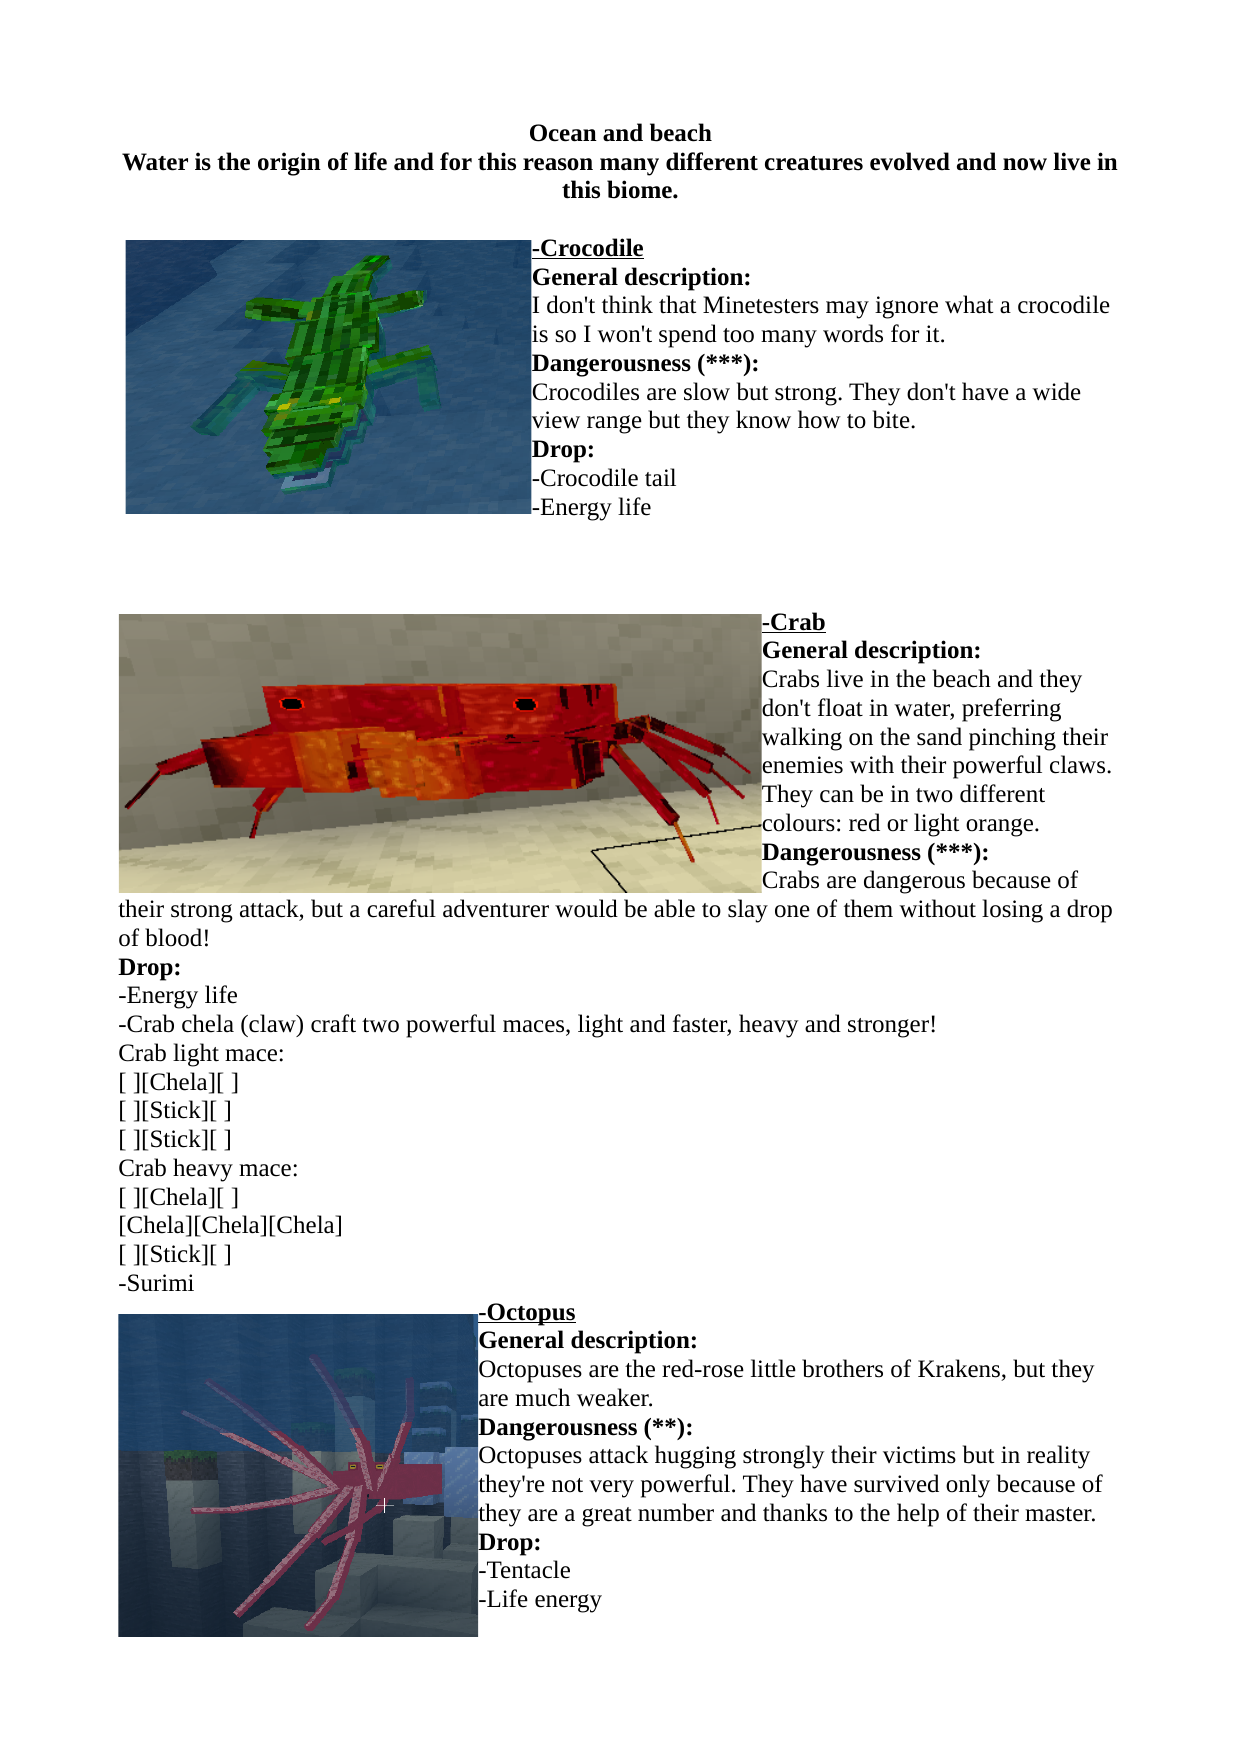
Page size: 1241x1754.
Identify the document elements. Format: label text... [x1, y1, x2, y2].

text Drop: [118, 952, 1122, 981]
text [ ][Chela][ ] [118, 1067, 1122, 1096]
text Drop: [532, 434, 1122, 463]
text -Energy life [118, 492, 1122, 521]
text Crab heavy mace: [118, 1153, 1122, 1182]
text -Octopus [118, 1297, 1122, 1326]
text [ ][Chela][ ] [118, 1182, 1122, 1211]
text -Life energy [479, 1584, 1122, 1613]
text [Chela][Chela][Chela] [118, 1211, 1122, 1239]
text General description: [479, 1326, 1122, 1354]
text Crabs are dangerous because of their strong attack, but a careful adventurer would be able to slay one of them without losing a drop of blood! [118, 866, 1122, 952]
text Water is the origin of life and for this reason many different creatures evolved and now live in this biome. [118, 147, 1122, 204]
text -Tentacle [479, 1556, 1122, 1584]
text Ocean and beach [118, 118, 1122, 147]
text Crabs live in the beach and they don't float in water, preferring walking on the sand pinching their enemies with their powerful claws. They can be in two different colours: red or light orange. [762, 664, 1122, 837]
text General description: [532, 262, 1122, 291]
text General description: [762, 636, 1122, 664]
text Drop: [479, 1527, 1122, 1556]
text [ ][Stick][ ] [118, 1239, 1122, 1268]
text -Surimi [118, 1268, 1122, 1297]
picture [125, 240, 532, 514]
text -Crocodile [118, 233, 1122, 262]
text Dangerousness (***): [532, 348, 1122, 377]
text Octopuses are the red-rose little brothers of Krakens, but they are much weaker. [479, 1354, 1122, 1412]
text I don't think that Minetesters may ignore what a crocodile is so I won't spend too many words for it. [532, 291, 1122, 348]
text Dangerousness (***): [762, 837, 1122, 866]
text -Crab chela (claw) craft two powerful maces, light and faster, heavy and stronger! [118, 1009, 1122, 1038]
text -Crocodile tail [532, 463, 1122, 492]
text -Crab [118, 607, 1122, 636]
text Crab light mace: [118, 1038, 1122, 1067]
picture [118, 614, 762, 893]
text Octopuses attack hugging strongly their victims but in reality they're not very powerful. They have survived only because of they are a great number and thanks to the help of their master. [479, 1441, 1122, 1527]
text [ ][Stick][ ] [118, 1096, 1122, 1124]
text -Energy life [118, 981, 1122, 1009]
picture [118, 1314, 479, 1637]
text [ ][Stick][ ] [118, 1124, 1122, 1153]
text [118, 434, 125, 463]
text Crocodiles are slow but strong. They don't have a wide view range but they know how to bite. [532, 377, 1122, 434]
text Dangerousness (**): [479, 1412, 1122, 1441]
